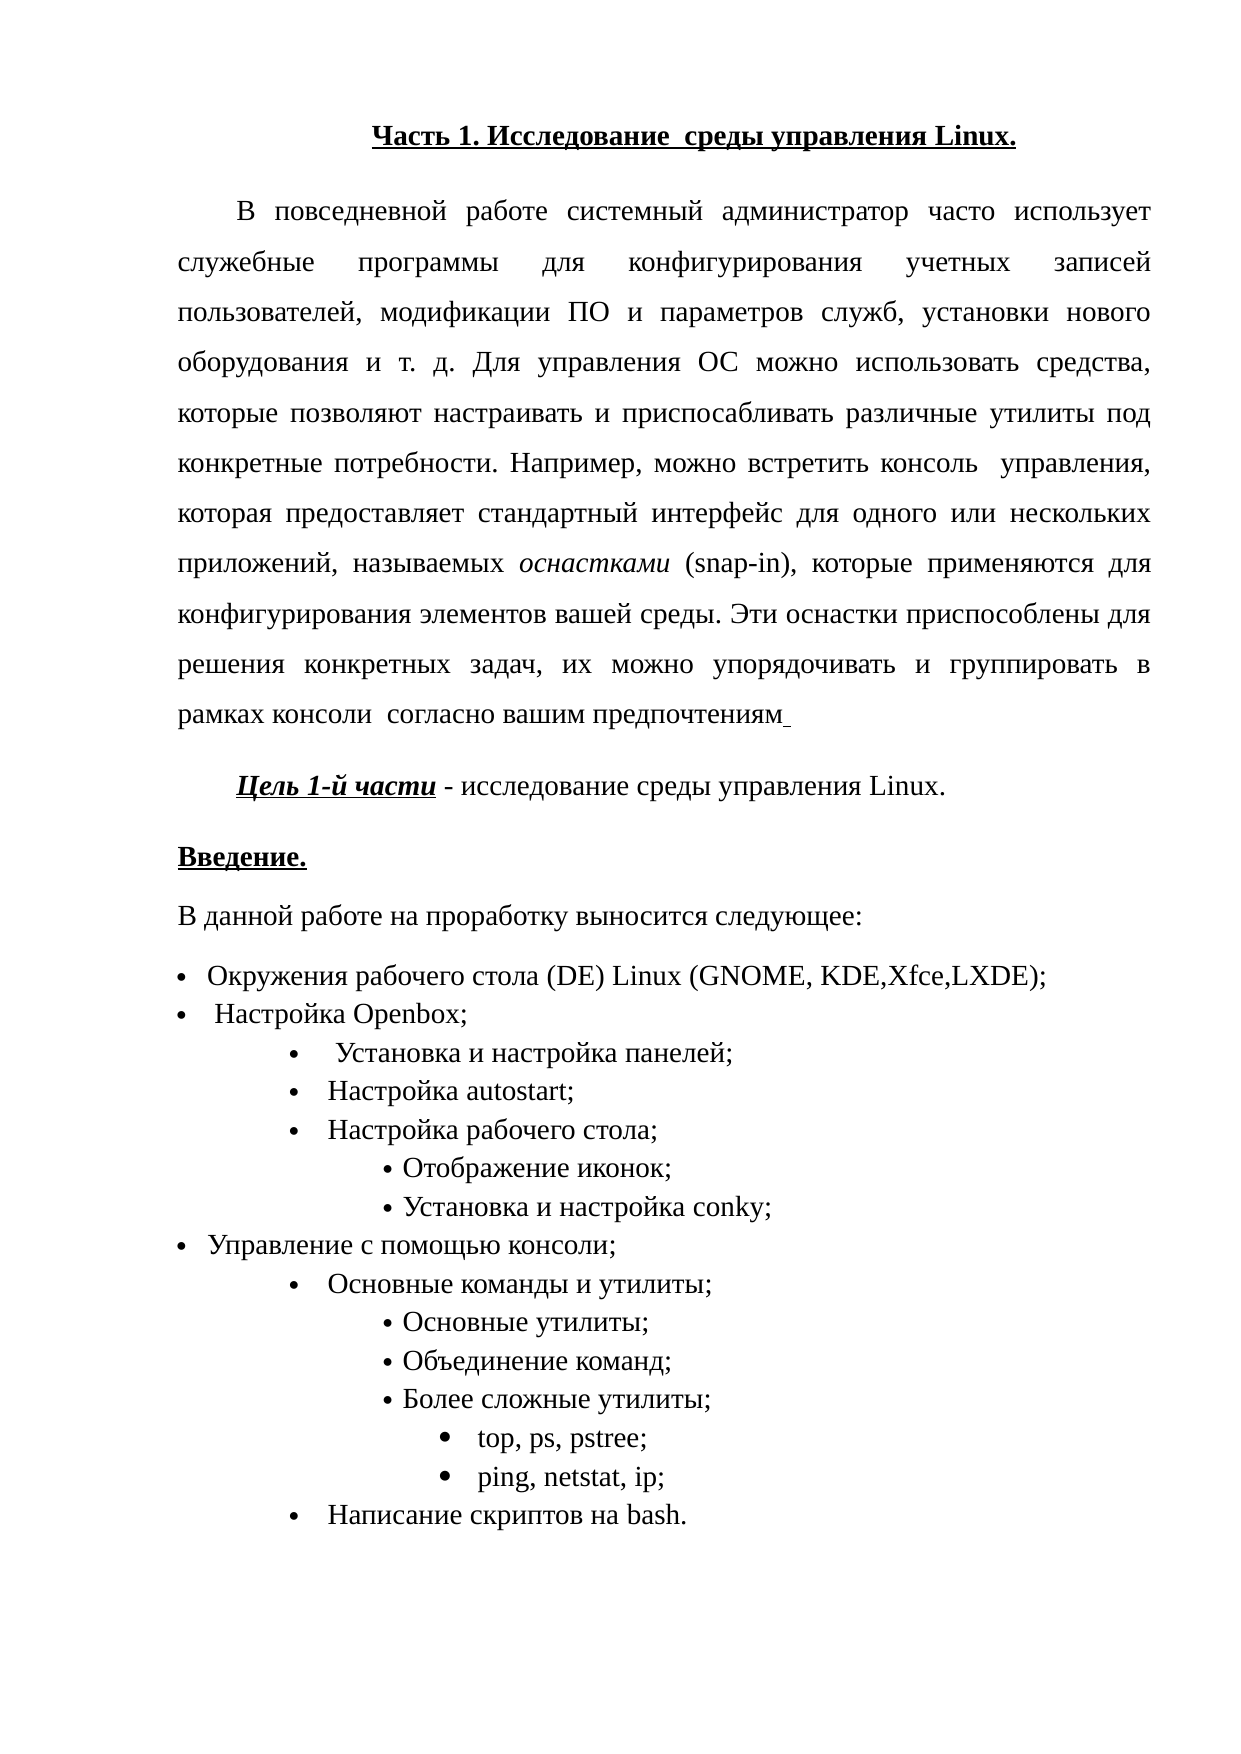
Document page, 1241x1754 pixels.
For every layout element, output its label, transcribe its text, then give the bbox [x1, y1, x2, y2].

list top, ps, pstree; [440, 1420, 1152, 1454]
list Управление с помощью консоли; [177, 1227, 1152, 1261]
text В данной работе на проработку выносится следующее: [177, 898, 1152, 932]
list Написание скриптов на bash. [290, 1497, 1152, 1531]
list Установка и настройка панелей; [290, 1035, 1152, 1068]
list Основные команды и утилиты; [290, 1266, 1152, 1299]
text Введение. [177, 839, 1152, 872]
list Объединение команд; [383, 1343, 1152, 1377]
list Окружения рабочего стола (DE) Linux (GNOME, KDE,Xfce,LXDE); [177, 958, 1152, 991]
list ping, netstat, ip; [440, 1459, 1152, 1492]
text Часть 1. Исследование среды управления Linux. [177, 118, 1152, 152]
list Отображение иконок; [383, 1150, 1152, 1184]
list Более сложные утилиты; [383, 1382, 1152, 1415]
text Цель 1-й части - исследование среды управления Linux. [177, 768, 1152, 801]
list Основные утилиты; [383, 1304, 1152, 1338]
list Настройка autostart; [290, 1073, 1152, 1107]
text В повседневной работе системный администратор часто использует служебные программы для конфигурирования учетных записей пользователей, модификации ПО и параметров служб, установки нового оборудования и т. д. Для управления ОС можно использовать средства, которые позволяют настраивать и приспосабливать различные утилиты под конкретные потребности. Например, можно встретить консоль управления, которая предоставляет стандартный интерфейс для одного или нескольких приложений, называемых оснастками (snap-in), которые применяются для конфигурирования элементов вашей среды. Эти оснастки приспособлены для решения конкретных задач, их можно упорядочивать и группировать в рамках консоли согласно вашим предпочтениям [177, 193, 1152, 730]
list Настройка рабочего стола; [290, 1112, 1152, 1145]
list Установка и настройка conky; [383, 1189, 1152, 1222]
list Настройка Openbox; [177, 996, 1152, 1030]
